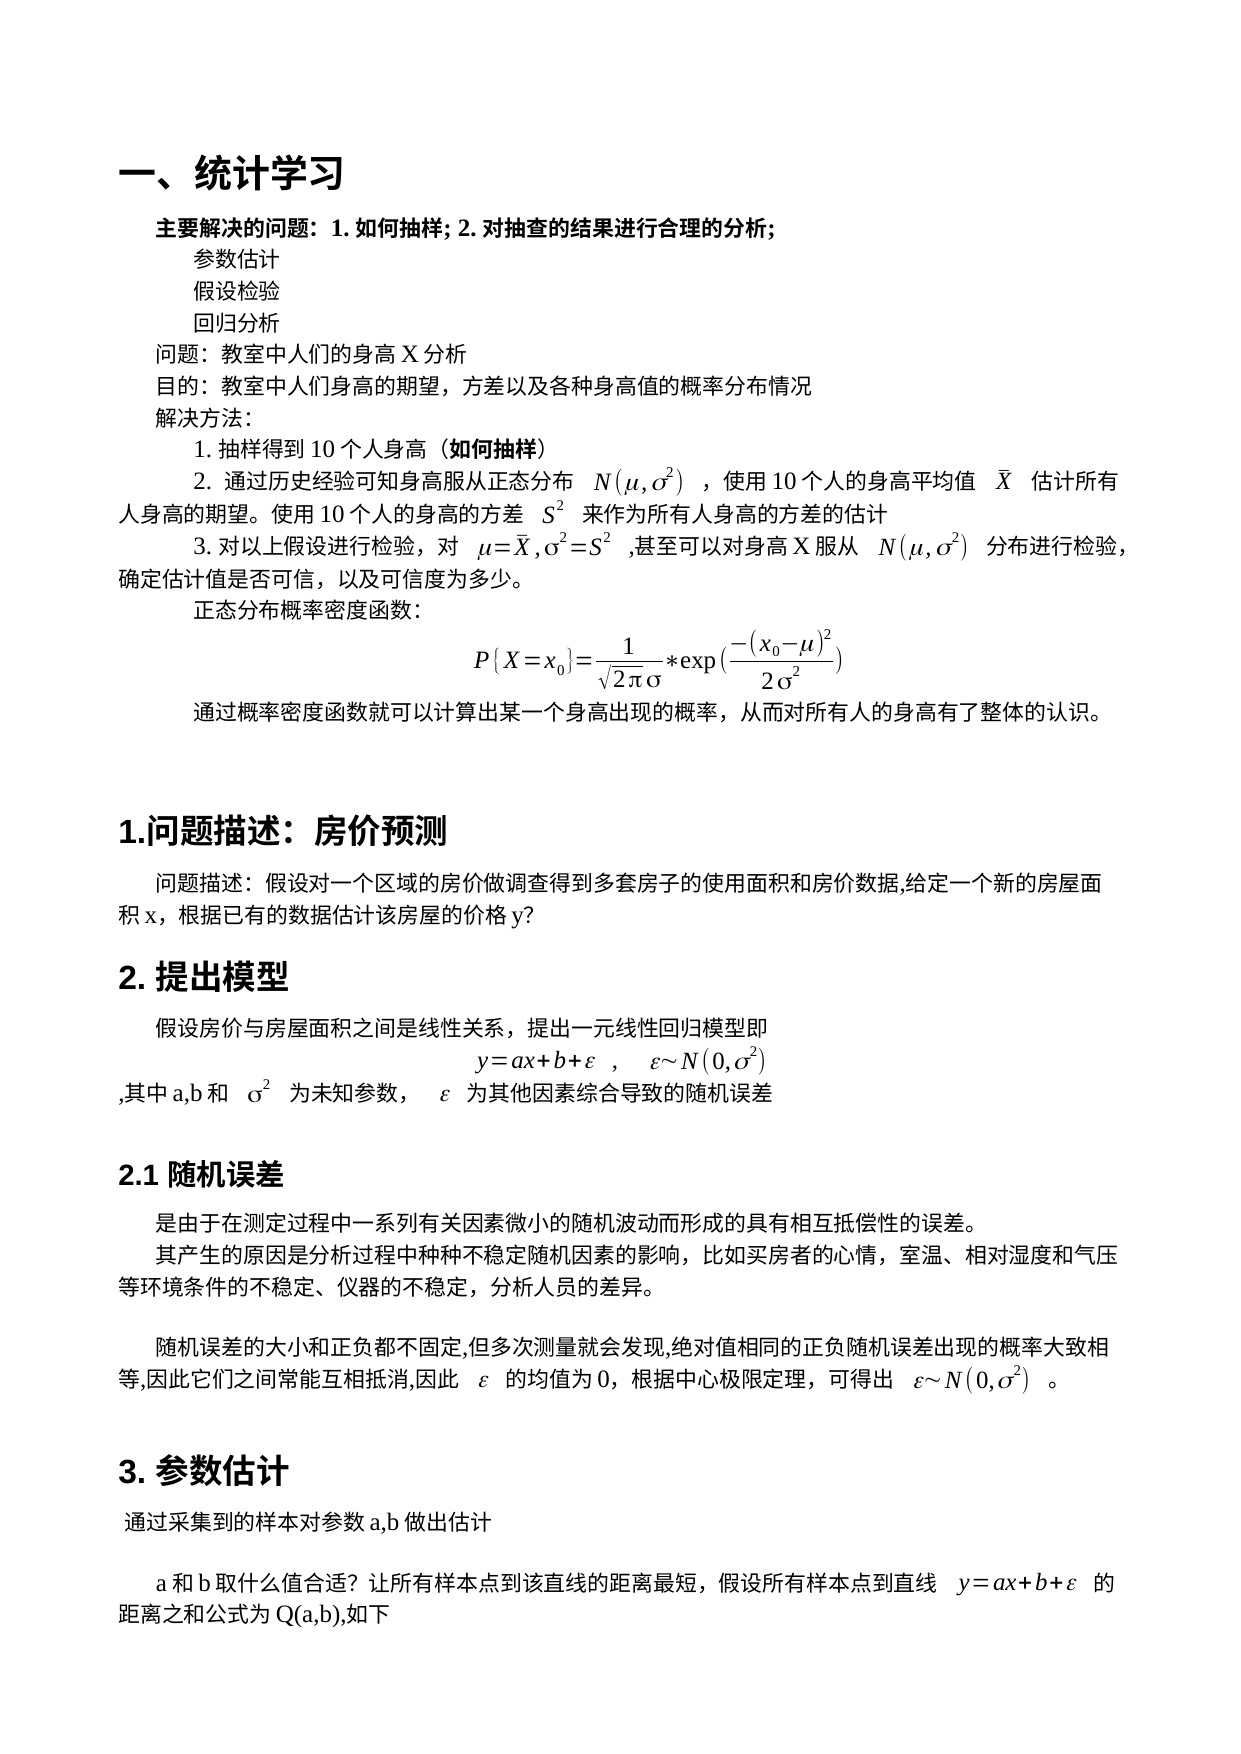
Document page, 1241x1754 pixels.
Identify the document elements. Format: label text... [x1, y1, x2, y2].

text 假设检验 [118, 274, 1122, 306]
text 是由于在测定过程中一系列有关因素微小的随机波动而形成的具有相互抵偿性的误差。 [118, 1206, 1122, 1238]
text 解决方法： [118, 401, 1122, 432]
subtitle 2.1 随机误差 [118, 1151, 1122, 1194]
text 通过采集到的样本对参数a,b做出估计 [118, 1505, 1122, 1537]
text 1. 抽样得到10个人身高（如何抽样） [118, 432, 1122, 464]
text 回归分析 [118, 306, 1122, 337]
subtitle 3. 参数估计 [118, 1444, 1122, 1493]
text a和b取什么值合适？让所有样本点到该直线的距离最短，假设所有样本点到直线的距离之和公式为Q(a,b),如下 [118, 1566, 1122, 1629]
text 随机误差的大小和正负都不固定,但多次测量就会发现,绝对值相同的正负随机误差出现的概率大致相等,因此它们之间常能互相抵消,因此的均值为0，根据中心极限定理，可得出。 [118, 1330, 1122, 1394]
text 通过概率密度函数就可以计算出某一个身高出现的概率，从而对所有人的身高有了整体的认识。 [118, 695, 1122, 727]
text 假设房价与房屋面积之间是线性关系，提出一元线性回归模型即 [118, 1011, 1122, 1043]
text 其产生的原因是分析过程中种种不稳定随机因素的影响，比如买房者的心情，室温、相对湿度和气压等环境条件的不稳定、仪器的不稳定，分析人员的差异。 [118, 1238, 1122, 1301]
text ,其中a,b和为未知参数，为其他因素综合导致的随机误差 [118, 1076, 1122, 1108]
subtitle 1.问题描述：房价预测 [118, 805, 1122, 853]
text 参数估计 [118, 242, 1122, 274]
text 问题描述：假设对一个区域的房价做调查得到多套房子的使用面积和房价数据,给定一个新的房屋面积x，根据已有的数据估计该房屋的价格y？ [118, 866, 1122, 929]
text 正态分布概率密度函数： [118, 593, 1122, 625]
subtitle 2. 提出模型 [118, 950, 1122, 999]
text 目的：教室中人们身高的期望，方差以及各种身高值的概率分布情况 [118, 369, 1122, 401]
text 2. 通过历史经验可知身高服从正态分布，使用10个人的身高平均值估计所有人身高的期望。使用10个人的身高的方差来作为所有人身高的方差的估计 [118, 464, 1122, 529]
subtitle 一、统计学习 [118, 143, 1122, 198]
text , [118, 1043, 1122, 1076]
text 3. 对以上假设进行检验，对,甚至可以对身高X服从分布进行检验，确定估计值是否可信，以及可信度为多少。 [118, 529, 1122, 593]
text 主要解决的问题：1. 如何抽样; 2. 对抽查的结果进行合理的分析; [118, 211, 1122, 242]
text 问题：教室中人们的身高X分析 [118, 337, 1122, 369]
